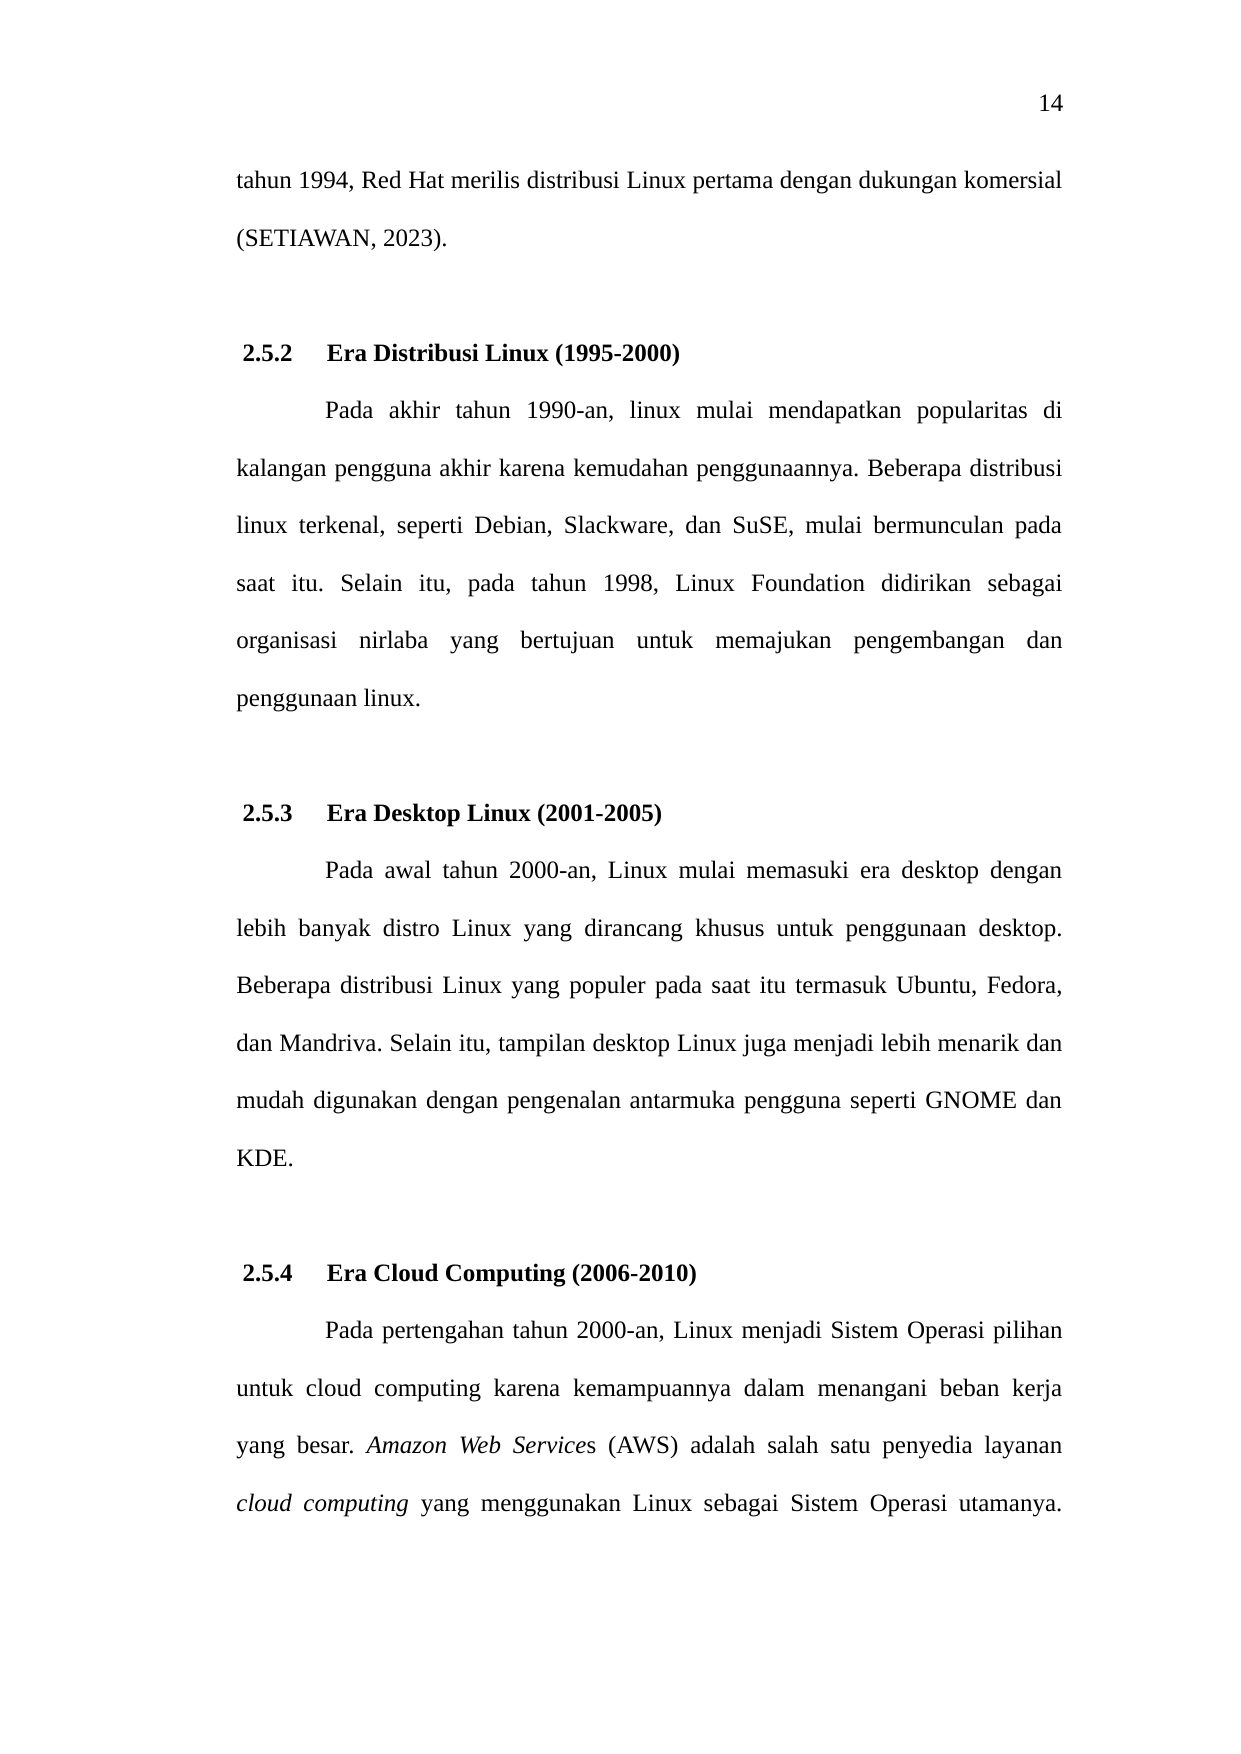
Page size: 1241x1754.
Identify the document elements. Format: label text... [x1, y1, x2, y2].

text Pada akhir tahun 1990-an, linux mulai mendapatkan popularitas di kalangan pengguna akhir karena kemudahan penggunaannya. Beberapa distribusi linux terkenal, seperti Debian, Slackware, dan SuSE, mulai bermunculan pada saat itu. Selain itu, pada tahun 1998, Linux Foundation didirikan sebagai organisasi nirlaba yang bertujuan untuk memajukan pengembangan dan penggunaan linux. [236, 395, 1063, 712]
subtitle Era Desktop Linux (2001-2005) [236, 798, 1063, 827]
text tahun 1994, Red Hat merilis distribusi Linux pertama dengan dukungan komersial (SETIAWAN, 2023)⁠. [236, 165, 1063, 252]
text Pada pertengahan tahun 2000-an, Linux menjadi Sistem Operasi pilihan untuk cloud computing karena kemampuannya dalam menangani beban kerja yang besar. Amazon Web Services (AWS) adalah salah satu penyedia layanan cloud computing yang menggunakan Linux sebagai Sistem Operasi utamanya. [236, 1315, 1063, 1517]
subtitle Era Distribusi Linux (1995-2000) [236, 338, 1063, 367]
text Pada awal tahun 2000-an, Linux mulai memasuki era desktop dengan lebih banyak distro Linux yang dirancang khusus untuk penggunaan desktop. Beberapa distribusi Linux yang populer pada saat itu termasuk Ubuntu, Fedora, dan Mandriva. Selain itu, tampilan desktop Linux juga menjadi lebih menarik dan mudah digunakan dengan pengenalan antarmuka pengguna seperti GNOME dan KDE. [236, 855, 1063, 1172]
subtitle Era Cloud Computing (2006-2010) [236, 1258, 1063, 1287]
